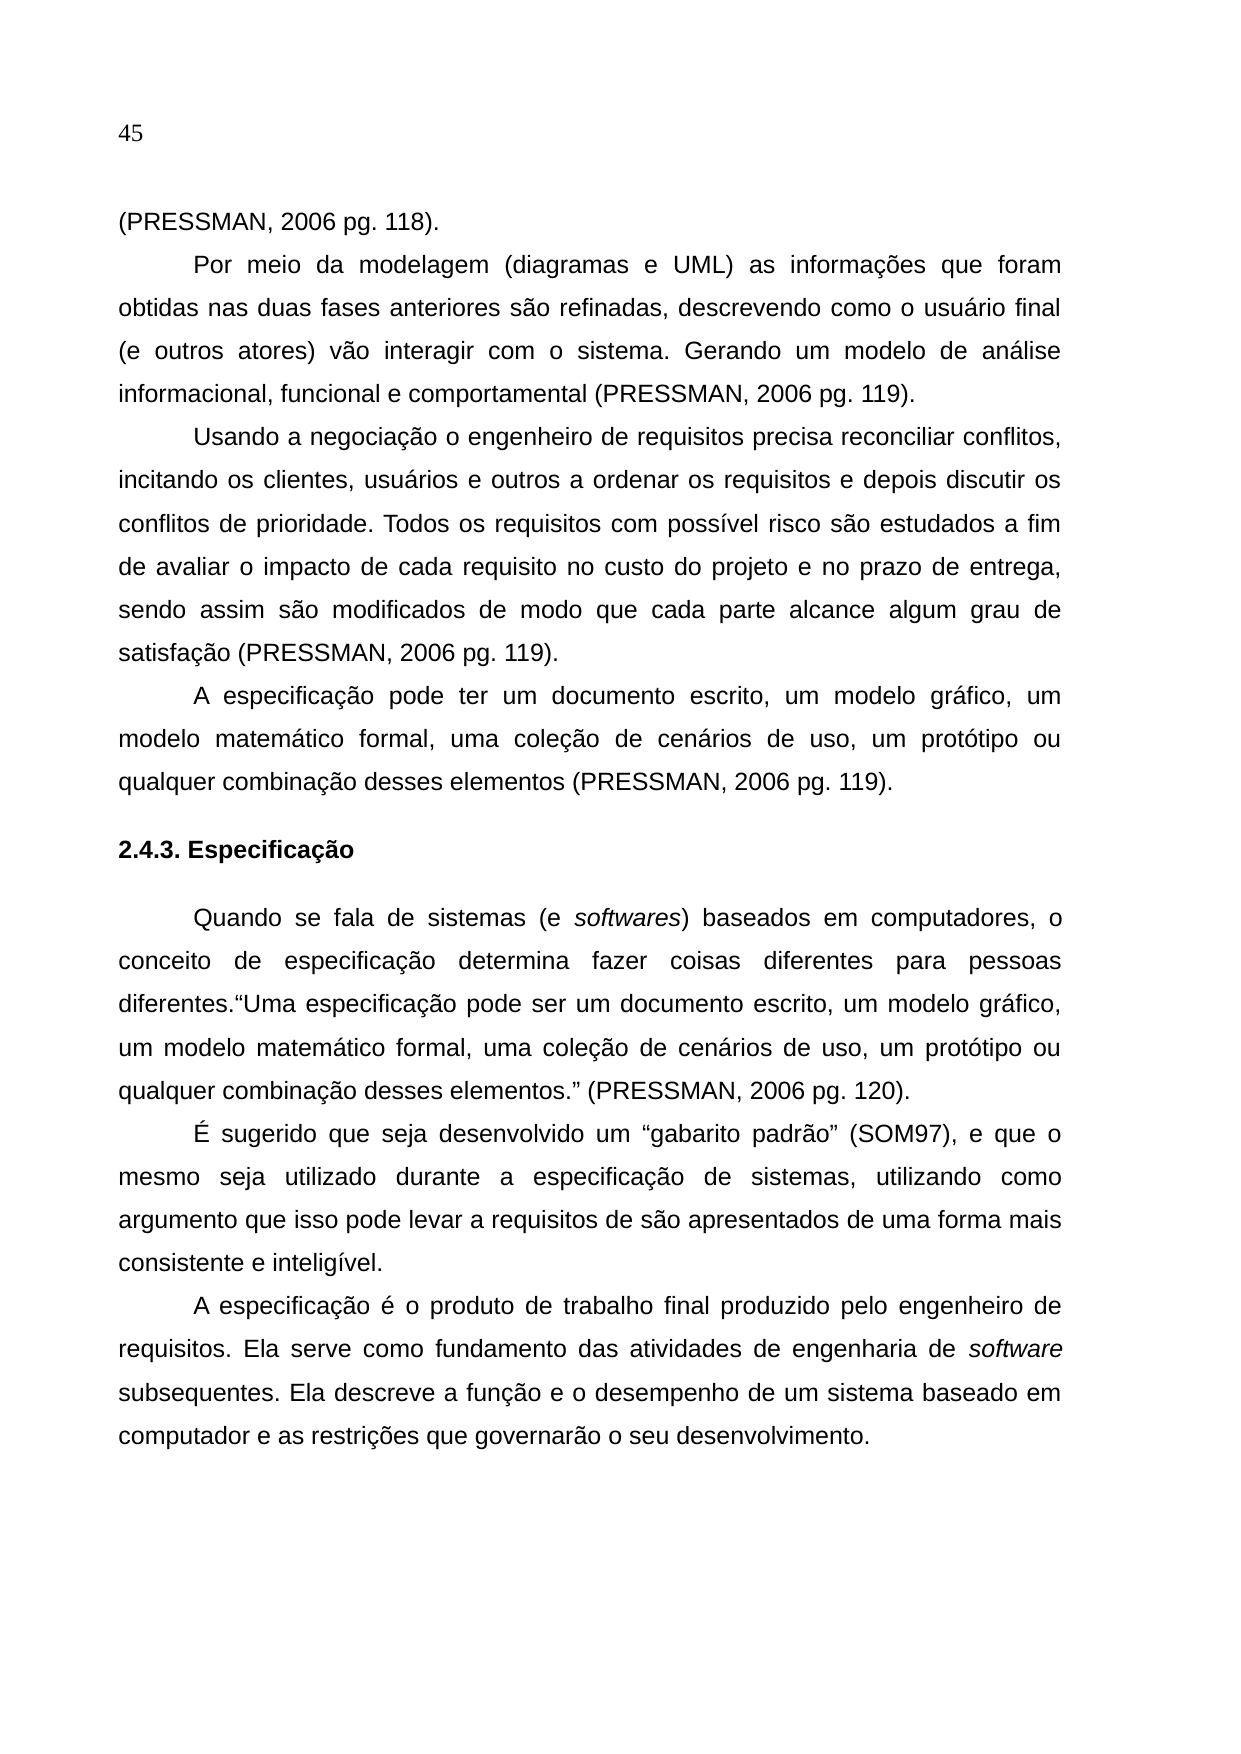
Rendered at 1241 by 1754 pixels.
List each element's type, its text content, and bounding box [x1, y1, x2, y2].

text Usando a negociação o engenheiro de requisitos precisa reconciliar conflitos, incitando os clientes, usuários e outros a ordenar os requisitos e depois discutir os conflitos de prioridade. Todos os requisitos com possível risco são estudados a fim de avaliar o impacto de cada requisito no custo do projeto e no prazo de entrega, sendo assim são modificados de modo que cada parte alcance algum grau de satisfação (PRESSMAN, 2006 pg. 119). [118, 422, 1063, 667]
subtitle 2.4.3. Especificação [118, 835, 1063, 864]
text Quando se fala de sistemas (e softwares) baseados em computadores, o conceito de especificação determina fazer coisas diferentes para pessoas diferentes.“Uma especificação pode ser um documento escrito, um modelo gráfico, um modelo matemático formal, uma coleção de cenários de uso, um protótipo ou qualquer combinação desses elementos.” (PRESSMAN, 2006 pg. 120). [118, 903, 1063, 1104]
text É sugerido que seja desenvolvido um “gabarito padrão” (SOM97), e que o mesmo seja utilizado durante a especificação de sistemas, utilizando como argumento que isso pode levar a requisitos de são apresentados de uma forma mais consistente e inteligível. [118, 1119, 1063, 1277]
text A especificação é o produto de trabalho final produzido pelo engenheiro de requisitos. Ela serve como fundamento das atividades de engenharia de software subsequentes. Ela descreve a função e o desempenho de um sistema baseado em computador e as restrições que governarão o seu desenvolvimento. [118, 1291, 1063, 1449]
text Por meio da modelagem (diagramas e UML) as informações que foram obtidas nas duas fases anteriores são refinadas, descrevendo como o usuário final (e outros atores) vão interagir com o sistema. Gerando um modelo de análise informacional, funcional e comportamental (PRESSMAN, 2006 pg. 119). [118, 250, 1063, 408]
text (PRESSMAN, 2006 pg. 118). [118, 207, 1063, 235]
text A especificação pode ter um documento escrito, um modelo gráfico, um modelo matemático formal, uma coleção de cenários de uso, um protótipo ou qualquer combinação desses elementos (PRESSMAN, 2006 pg. 119). [118, 681, 1063, 796]
